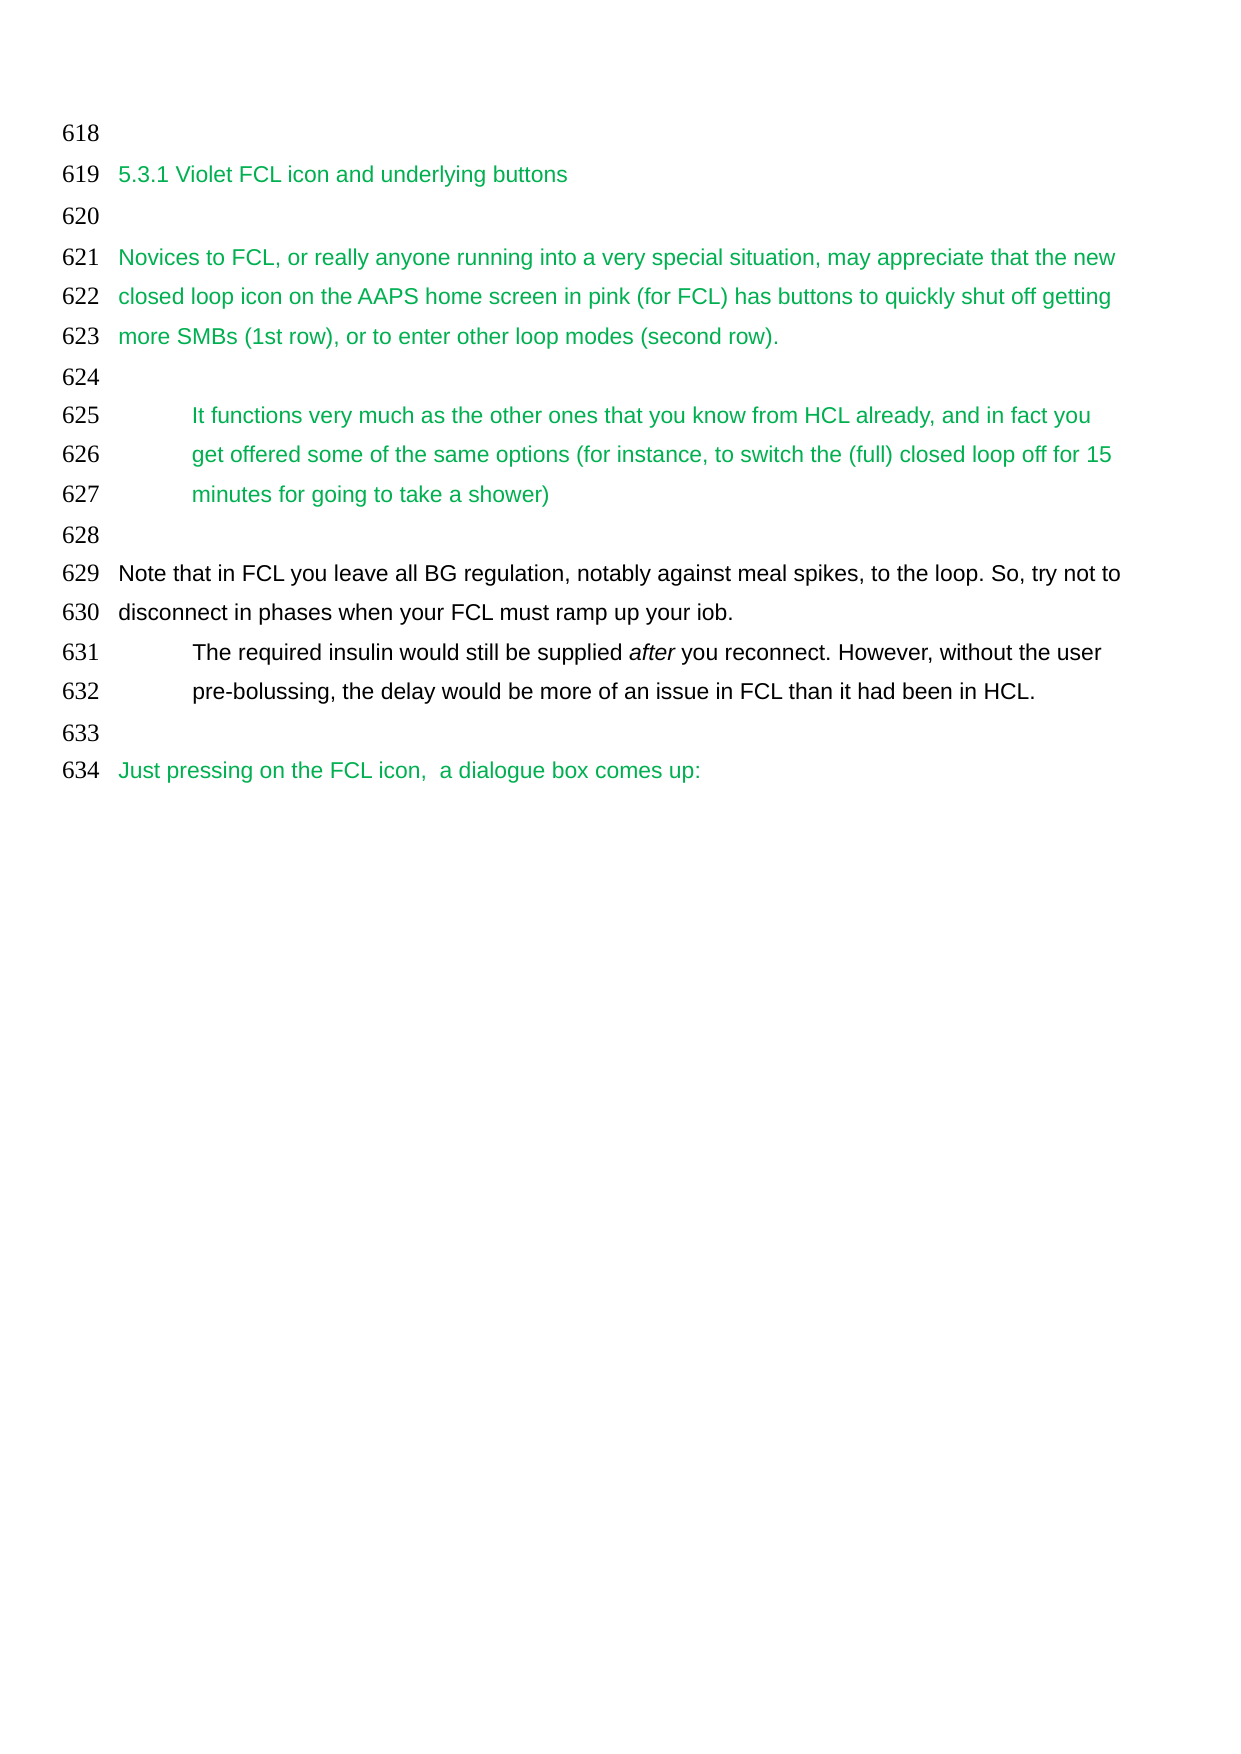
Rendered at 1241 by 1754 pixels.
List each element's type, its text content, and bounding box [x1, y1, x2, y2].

text Note that in FCL you leave all BG regulation, notably against meal spikes, to the loop. So, try not to disconnect in phases when your FCL must ramp up your iob. [118, 560, 1122, 626]
text 5.3.1 Violet FCL icon and underlying buttons [118, 161, 1122, 188]
text The required insulin would still be supplied after you reconnect. However, without the user pre-bolussing, the delay would be more of an issue in FCL than it had been in HCL. [192, 639, 1122, 704]
text It functions very much as the other ones that you know from HCL already, and in fact you get offered some of the same options (for instance, to switch the (full) closed loop off for 15 minutes for going to take a shower) [192, 402, 1122, 507]
text Novices to FCL, or really anyone running into a very special situation, may appreciate that the new closed loop icon on the AAPS home screen in pink (for FCL) has buttons to quickly shut off getting more SMBs (1st row), or to enter other loop modes (second row). [118, 244, 1122, 349]
text Just pressing on the FCL icon, a dialogue box comes up: [118, 757, 1122, 783]
